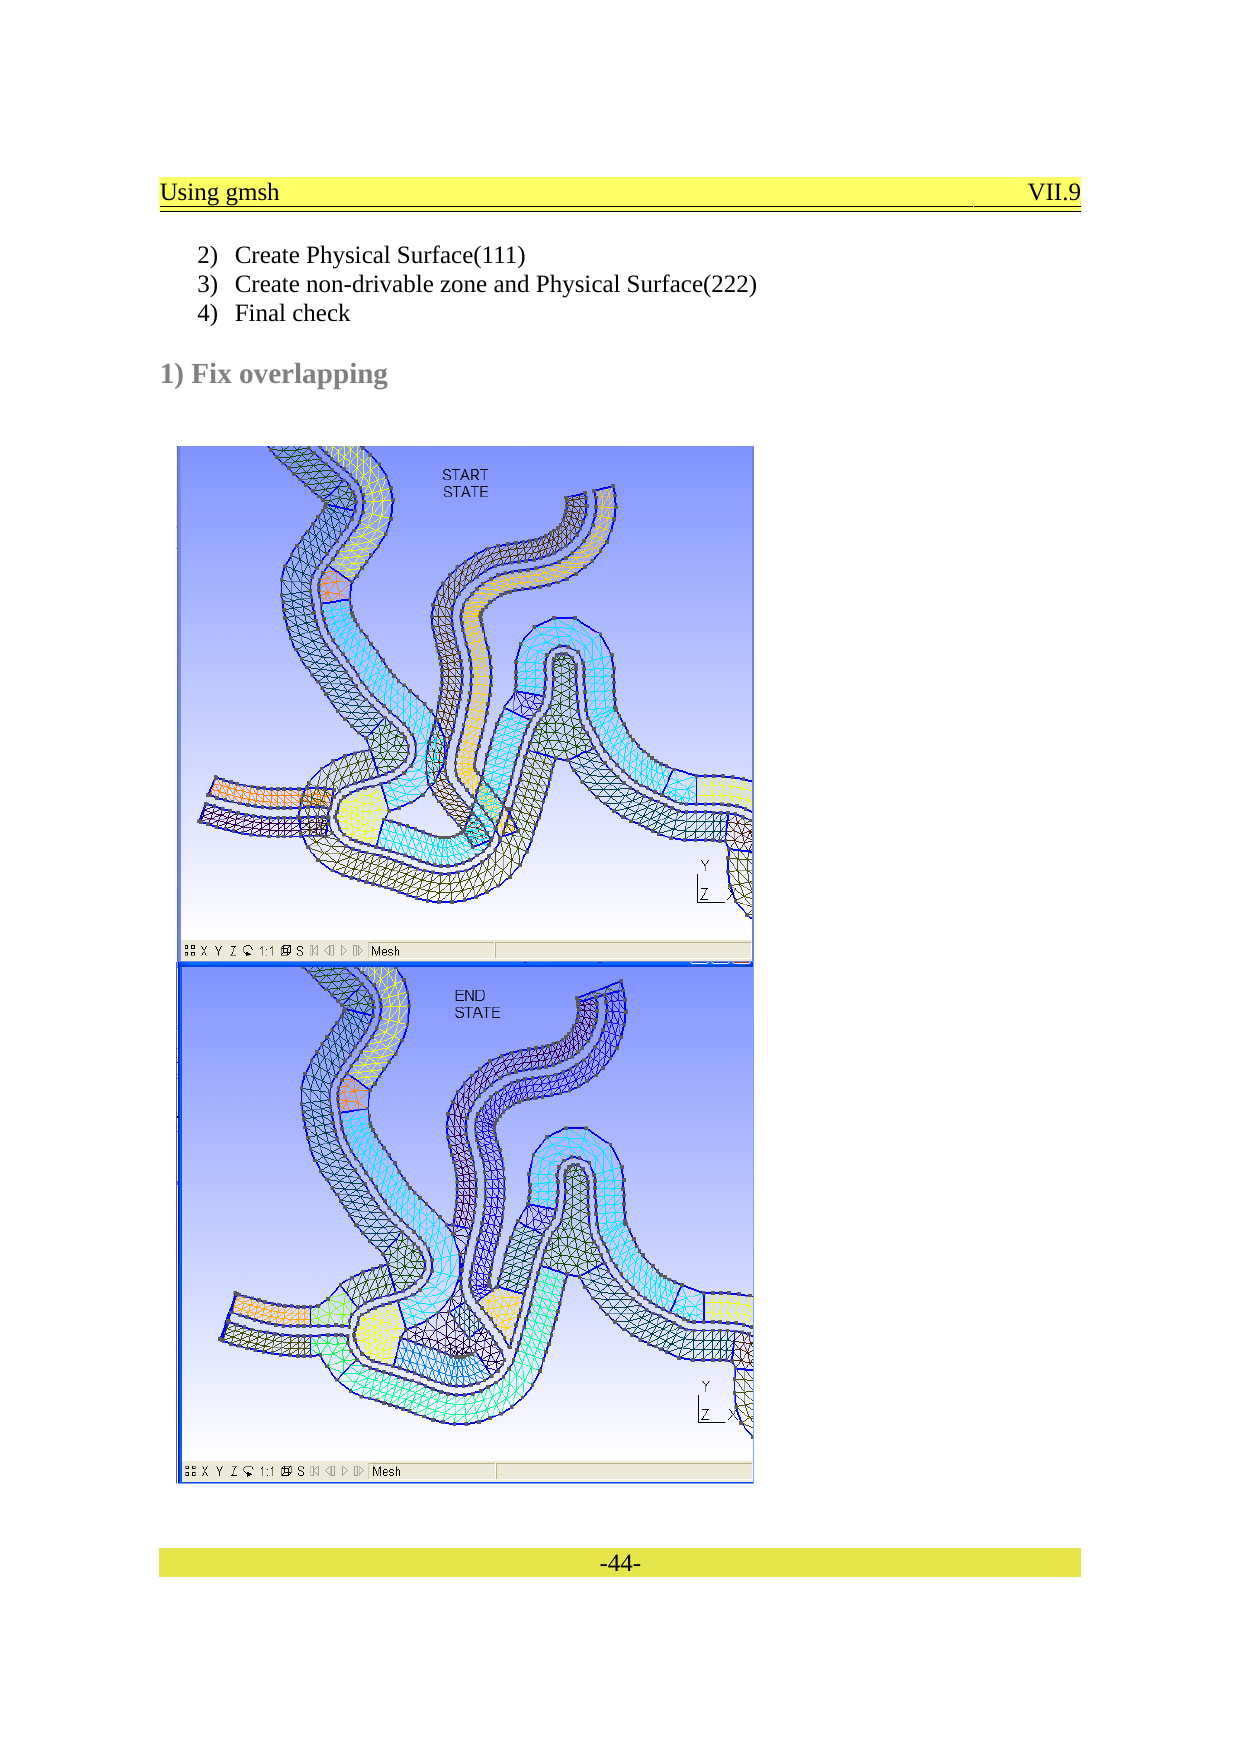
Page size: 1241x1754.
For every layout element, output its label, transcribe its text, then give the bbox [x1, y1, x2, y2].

subtitle 1) Fix overlapping [159, 356, 1081, 390]
list Create non-drivable zone and Physical Surface(222) [197, 269, 1081, 298]
picture [176, 446, 754, 1484]
list Create Physical Surface(111) [197, 240, 1081, 269]
list Final check [197, 298, 1081, 327]
